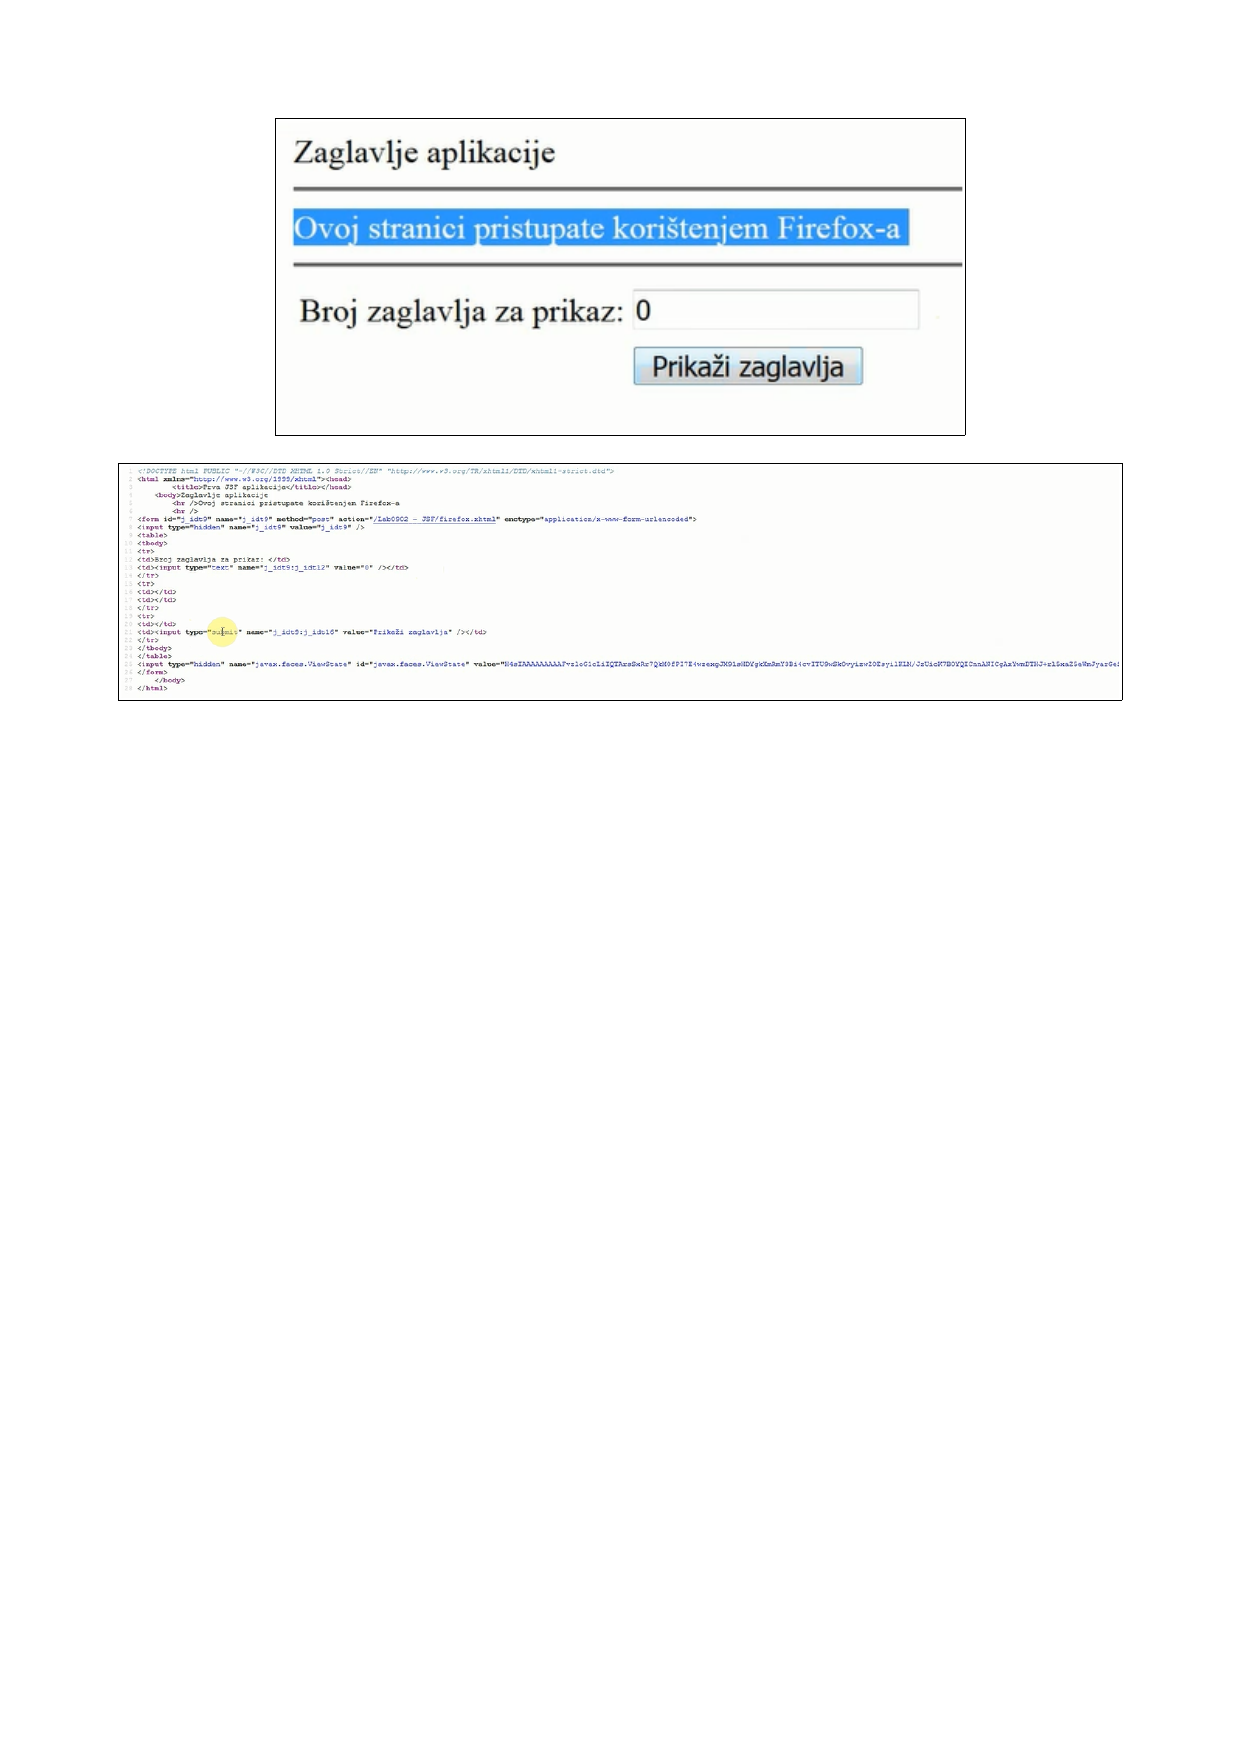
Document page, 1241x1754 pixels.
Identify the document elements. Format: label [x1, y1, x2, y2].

picture [121, 466, 1119, 698]
picture [277, 121, 963, 433]
